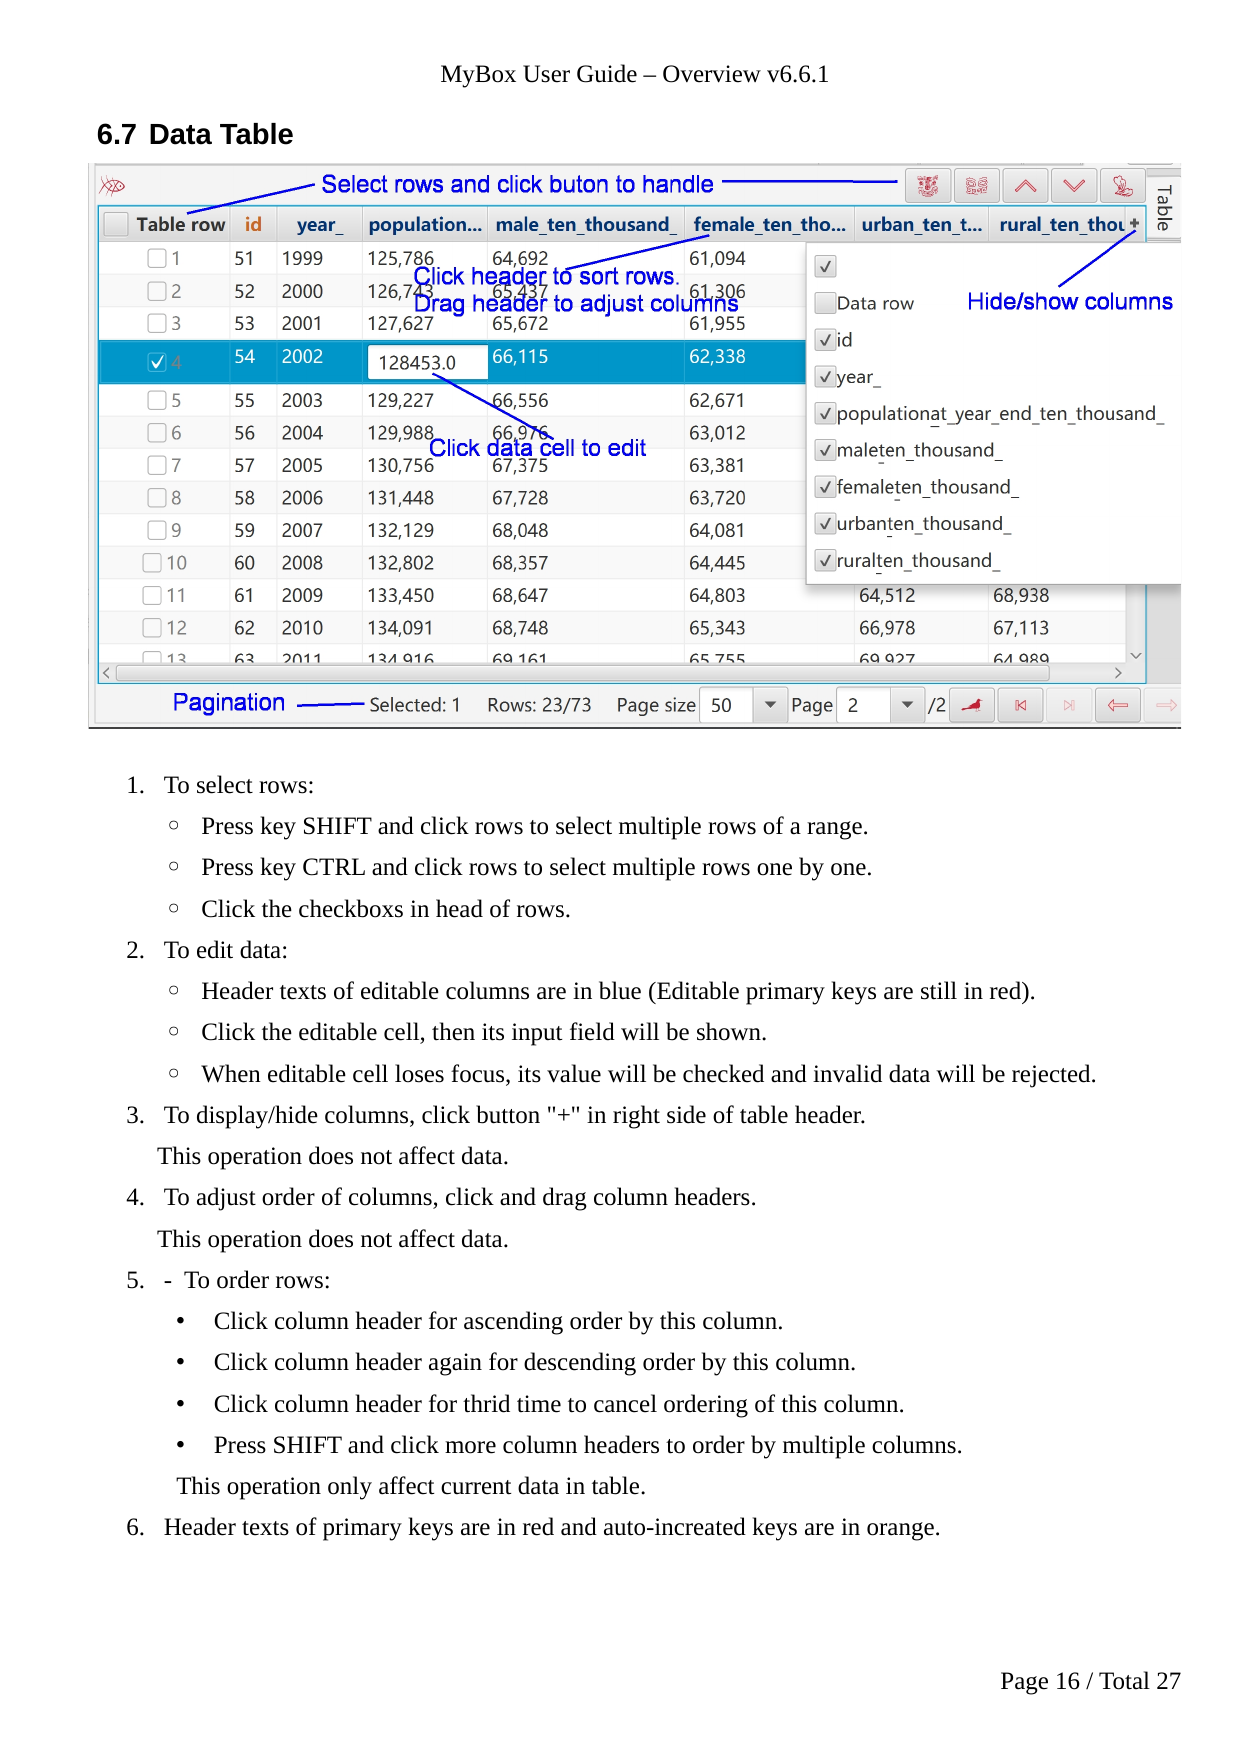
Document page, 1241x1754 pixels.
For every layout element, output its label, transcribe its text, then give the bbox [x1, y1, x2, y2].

list Header texts of editable columns are in blue (Editable primary keys are still in red). [163, 976, 1181, 1005]
list Click the checkboxs in head of rows. [163, 894, 1181, 922]
subtitle Data Table [88, 117, 1181, 151]
list To select rows: [126, 770, 1181, 799]
list Press SHIFT and click more column headers to order by multiple columns. [176, 1430, 1181, 1459]
list To display/hide columns, click button "+" in right side of table header. [126, 1100, 1181, 1129]
list Click column header for ascending order by this column. [176, 1306, 1181, 1335]
list Click column header for thrid time to cancel ordering of this column. [176, 1389, 1181, 1417]
list - To order rows: [126, 1265, 1181, 1294]
list To edit data: [126, 935, 1181, 964]
list Click column header again for descending order by this column. [176, 1347, 1181, 1376]
list Header texts of primary keys are in red and auto-increated keys are in orange. [126, 1512, 1181, 1541]
list Press key CTRL and click rows to select multiple rows one by one. [163, 852, 1181, 881]
text This operation does not affect data. [132, 1224, 1181, 1252]
text This operation does not affect data. [132, 1141, 1181, 1170]
list Press key SHIFT and click rows to select multiple rows of a range. [163, 811, 1181, 840]
list When editable cell loses focus, its value will be checked and invalid data will be rejected. [163, 1059, 1181, 1087]
text This operation only affect current data in table. [176, 1471, 1181, 1500]
picture [88, 163, 1182, 729]
list Click the editable cell, then its input field will be shown. [163, 1017, 1181, 1046]
list To adjust order of columns, click and drag column headers. [126, 1182, 1181, 1211]
